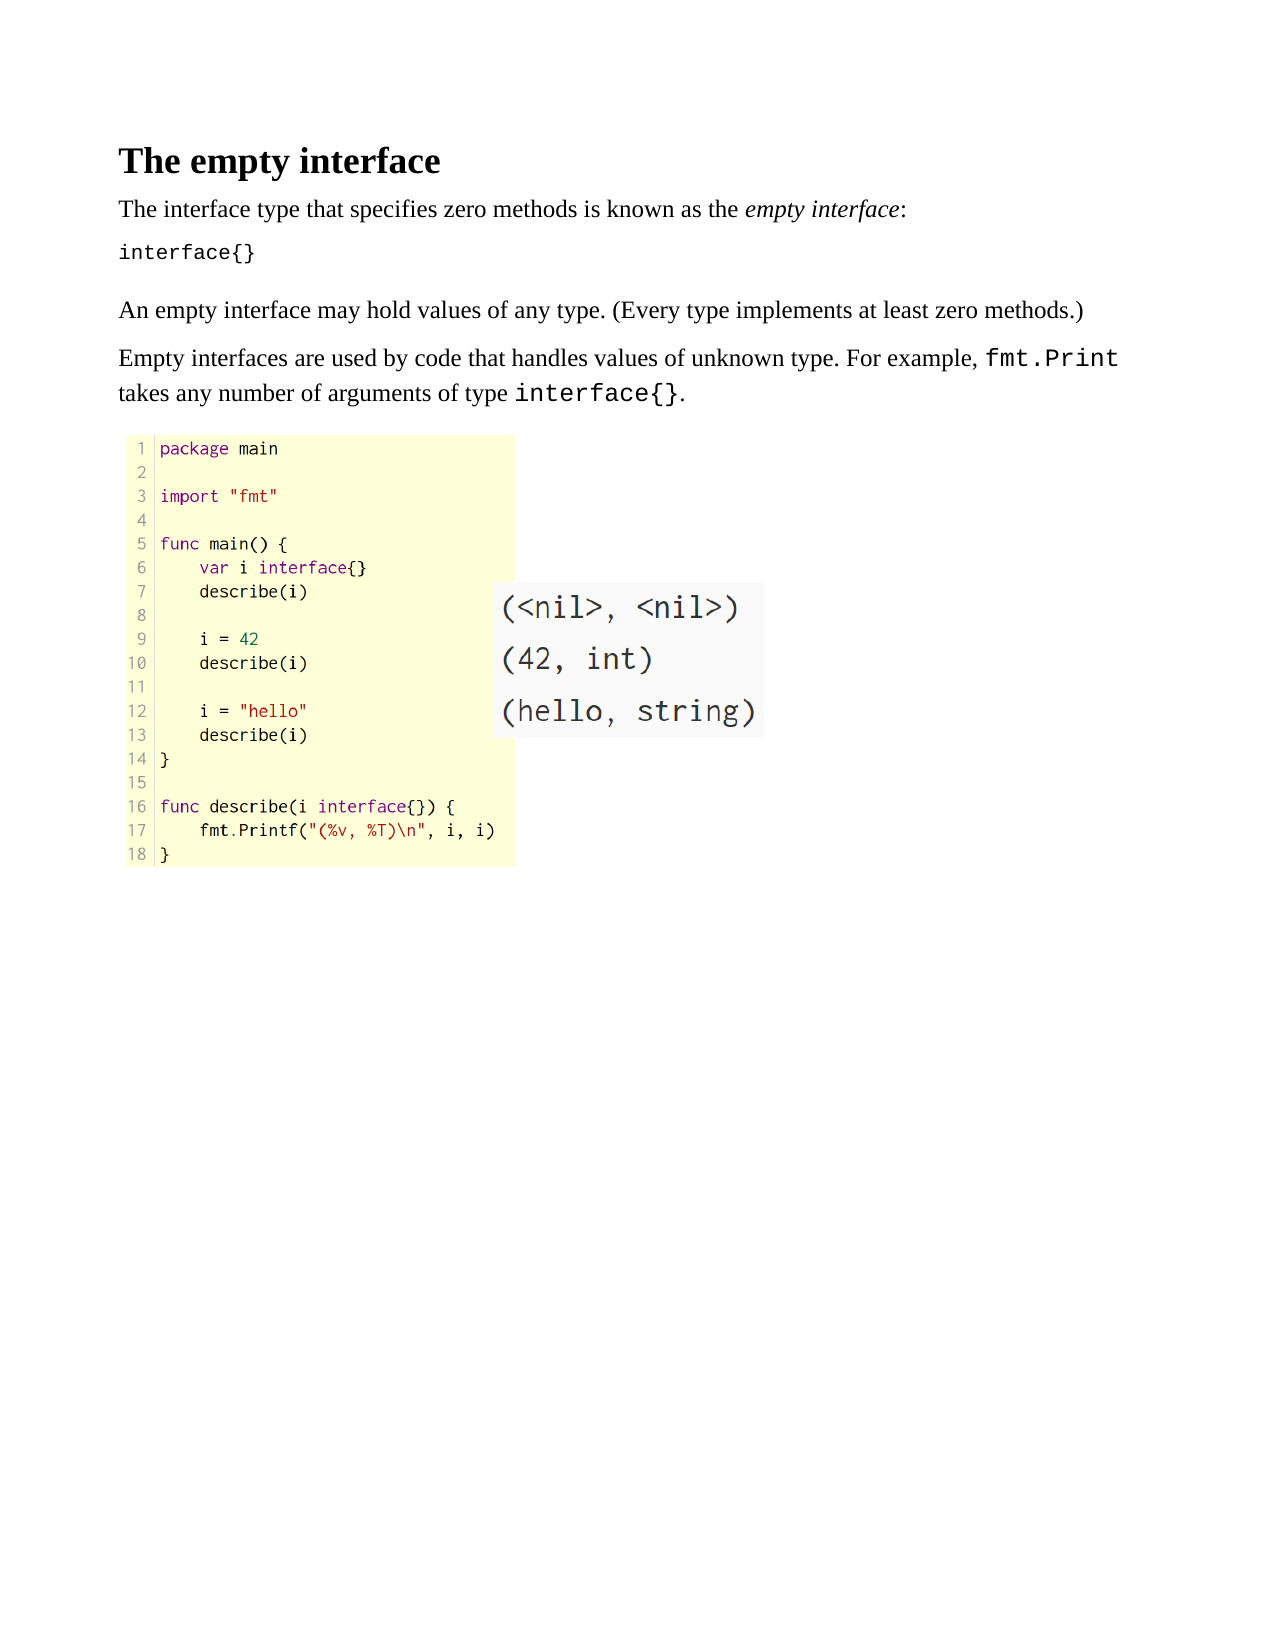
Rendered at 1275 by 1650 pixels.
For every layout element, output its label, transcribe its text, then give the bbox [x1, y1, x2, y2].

text Empty interfaces are used by code that handles values of unknown type. For example, fmt.Print takes any number of arguments of type interface{}. [118, 343, 1157, 409]
text The interface type that specifies zero methods is known as the empty interface: [118, 194, 1157, 223]
picture [126, 435, 764, 867]
subtitle The empty interface [118, 139, 1157, 182]
text interface{} [118, 242, 1157, 266]
text An empty interface may hold values of any type. (Every type implements at least zero methods.) [118, 295, 1157, 324]
